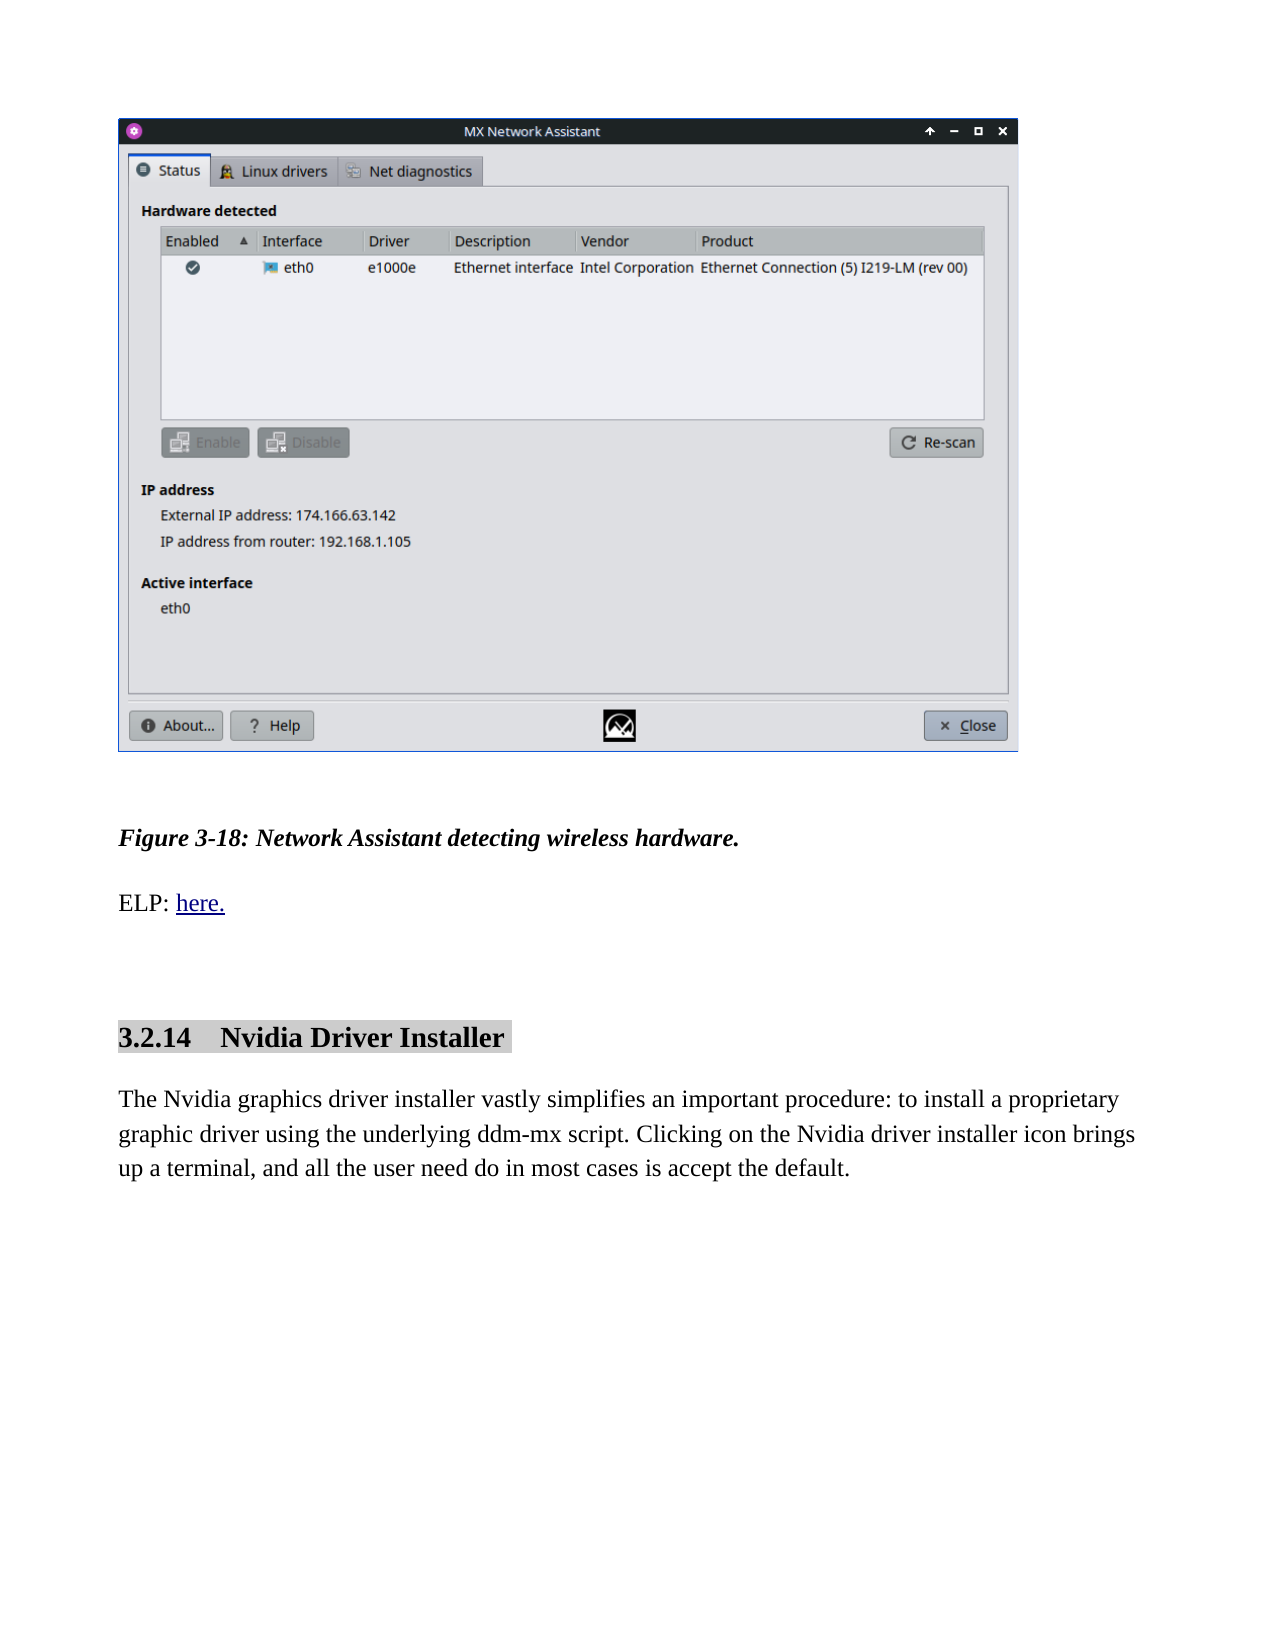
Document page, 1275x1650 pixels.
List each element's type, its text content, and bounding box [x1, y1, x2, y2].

text Figure 3-18: Network Assistant detecting wireless hardware. [118, 823, 1157, 851]
subtitle 3.2.14 Nvidia Driver Installer [512, 1020, 1138, 1053]
text ELP: here. [118, 888, 1157, 917]
picture [118, 118, 1019, 752]
text The Nvidia graphics driver installer vastly simplifies an important procedure: to install a proprietary graphic driver using the underlying ddm-mx script. Clicking on the Nvidia driver installer icon brings up a terminal, and all the user need do in most cases is accept the default. [118, 1084, 1157, 1182]
